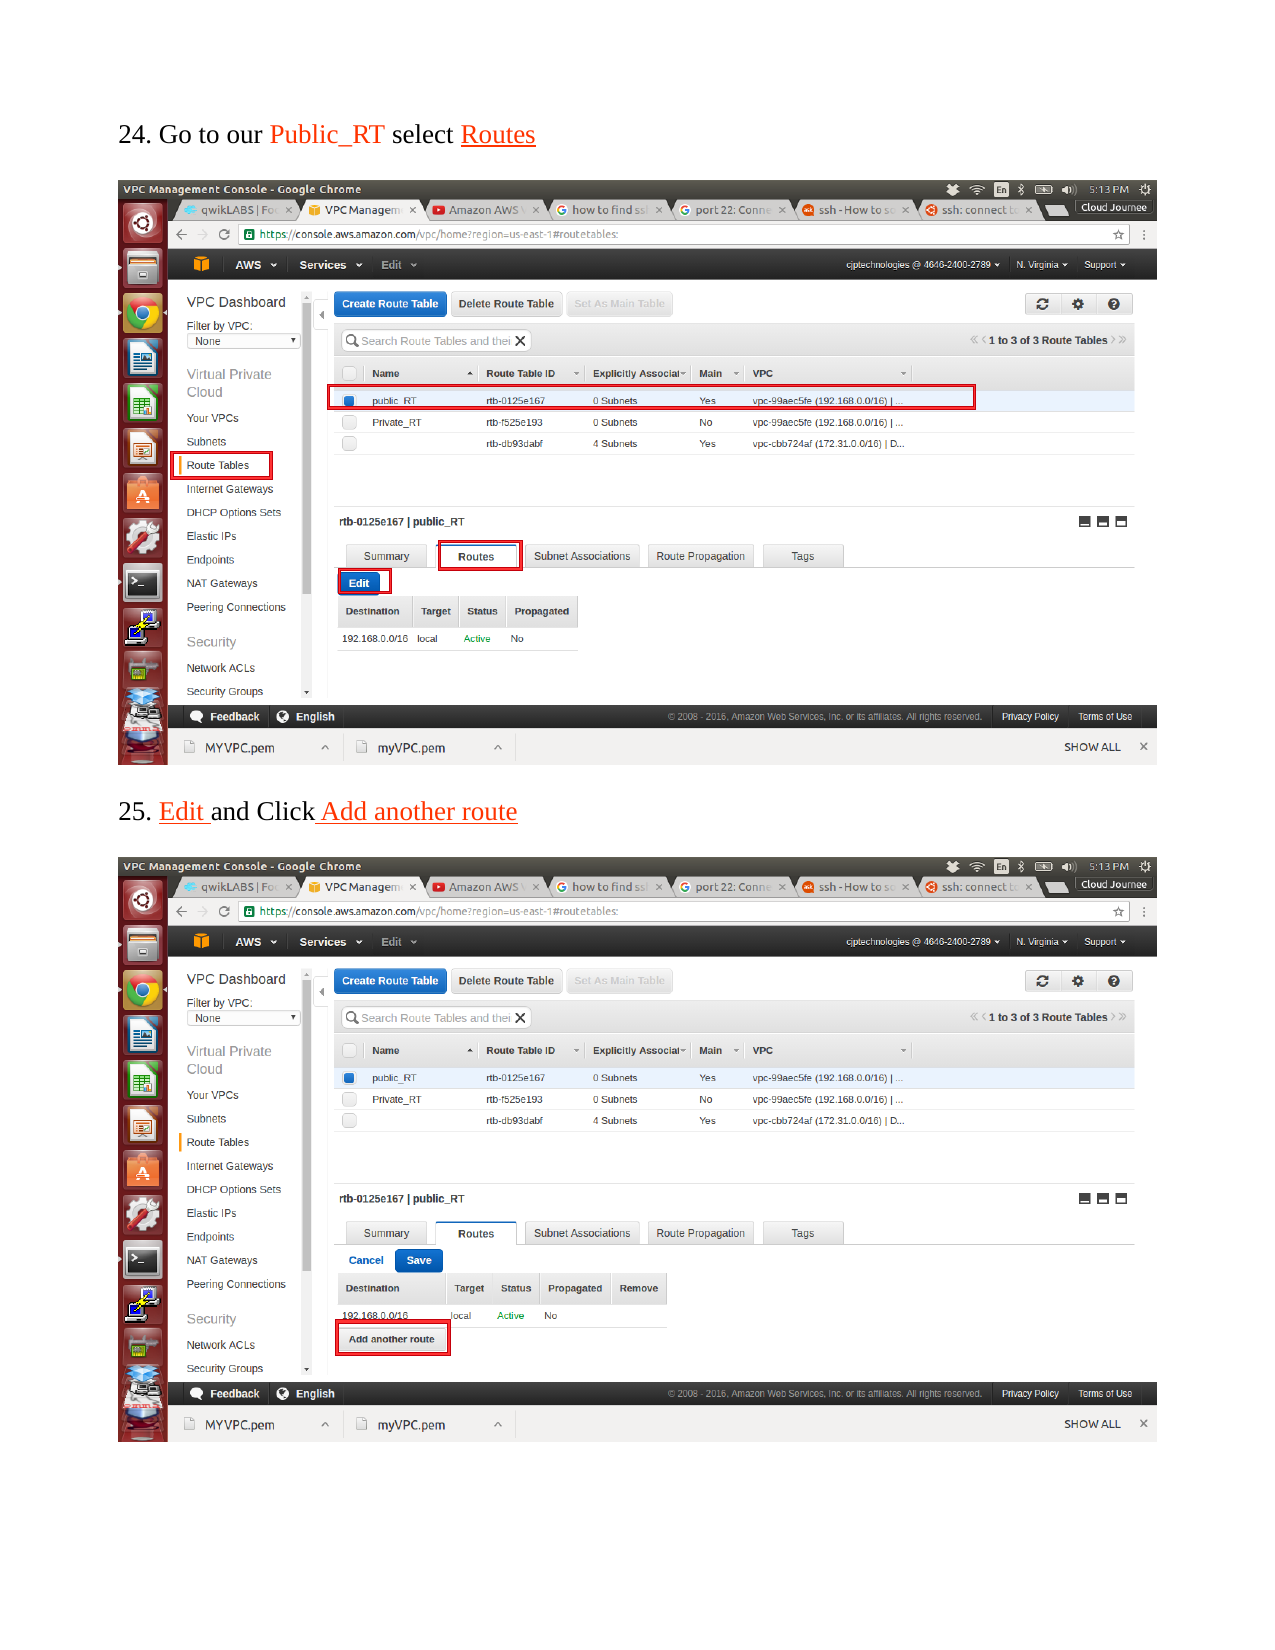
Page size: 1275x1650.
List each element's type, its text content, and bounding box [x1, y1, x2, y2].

text 25. Edit and Click Add another route [118, 796, 1157, 827]
text 24. Go to our Public_RT select Routes [118, 118, 1157, 149]
picture [118, 857, 1157, 1442]
picture [118, 180, 1157, 765]
